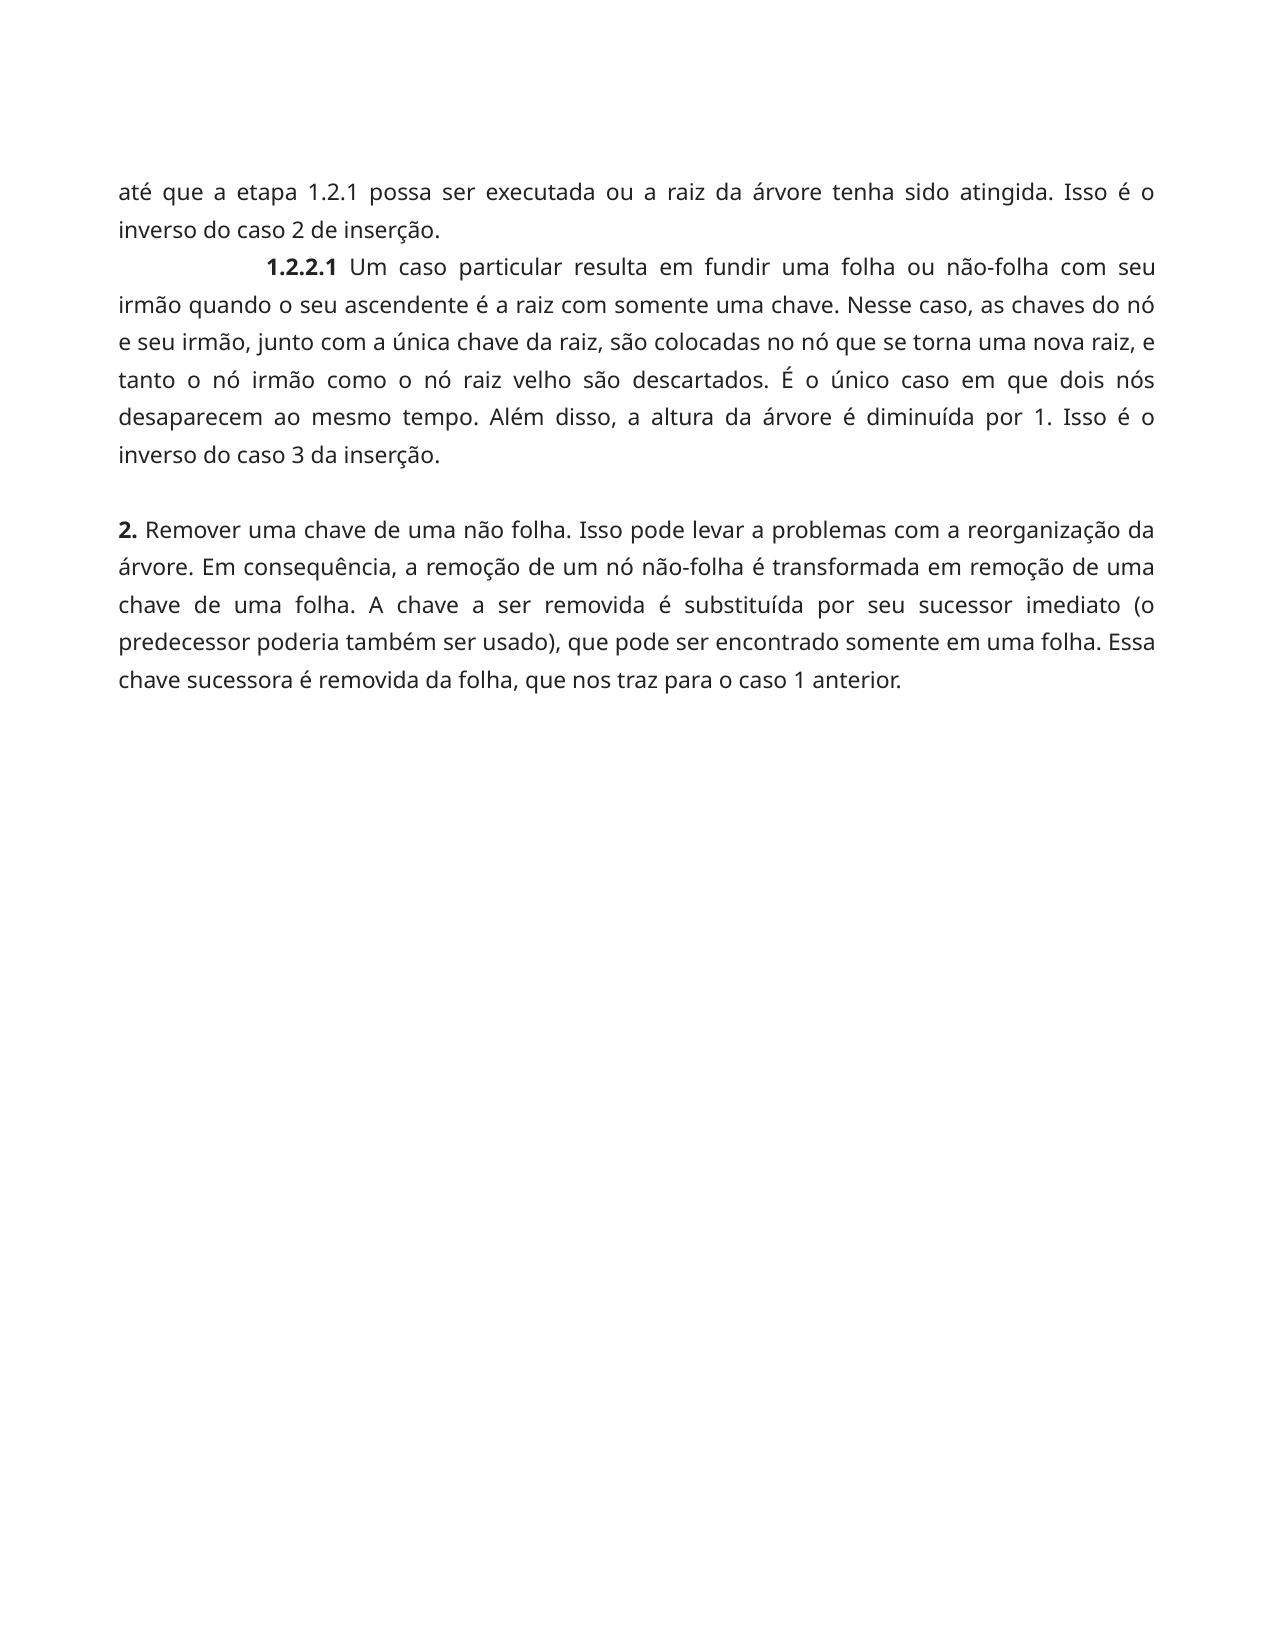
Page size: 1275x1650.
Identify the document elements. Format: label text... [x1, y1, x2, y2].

text 2. Remover uma chave de uma não folha. Isso pode levar a problemas com a reorganização da árvore. Em consequência, a remoção de um nó não-folha é transformada em remoção de uma chave de uma folha. A chave a ser removida é substituída por seu sucessor imediato (o predecessor poderia também ser usado), que pode ser encontrado somente em uma folha. Essa chave sucessora é removida da folha, que nos traz para o caso 1 anterior. [118, 514, 1157, 695]
text até que a etapa 1.2.1 possa ser executada ou a raiz da árvore tenha sido atingida. Isso é o inverso do caso 2 de inserção. [118, 176, 1157, 245]
text 1.2.2.1 Um caso particular resulta em fundir uma folha ou não-folha com seu irmão quando o seu ascendente é a raiz com somente uma chave. Nesse caso, as chaves do nó e seu irmão, junto com a única chave da raiz, são colocadas no nó que se torna uma nova raiz, e tanto o nó irmão como o nó raiz velho são descartados. É o único caso em que dois nós desaparecem ao mesmo tempo. Além disso, a altura da árvore é diminuída por 1. Isso é o inverso do caso 3 da inserção. [118, 251, 1157, 470]
